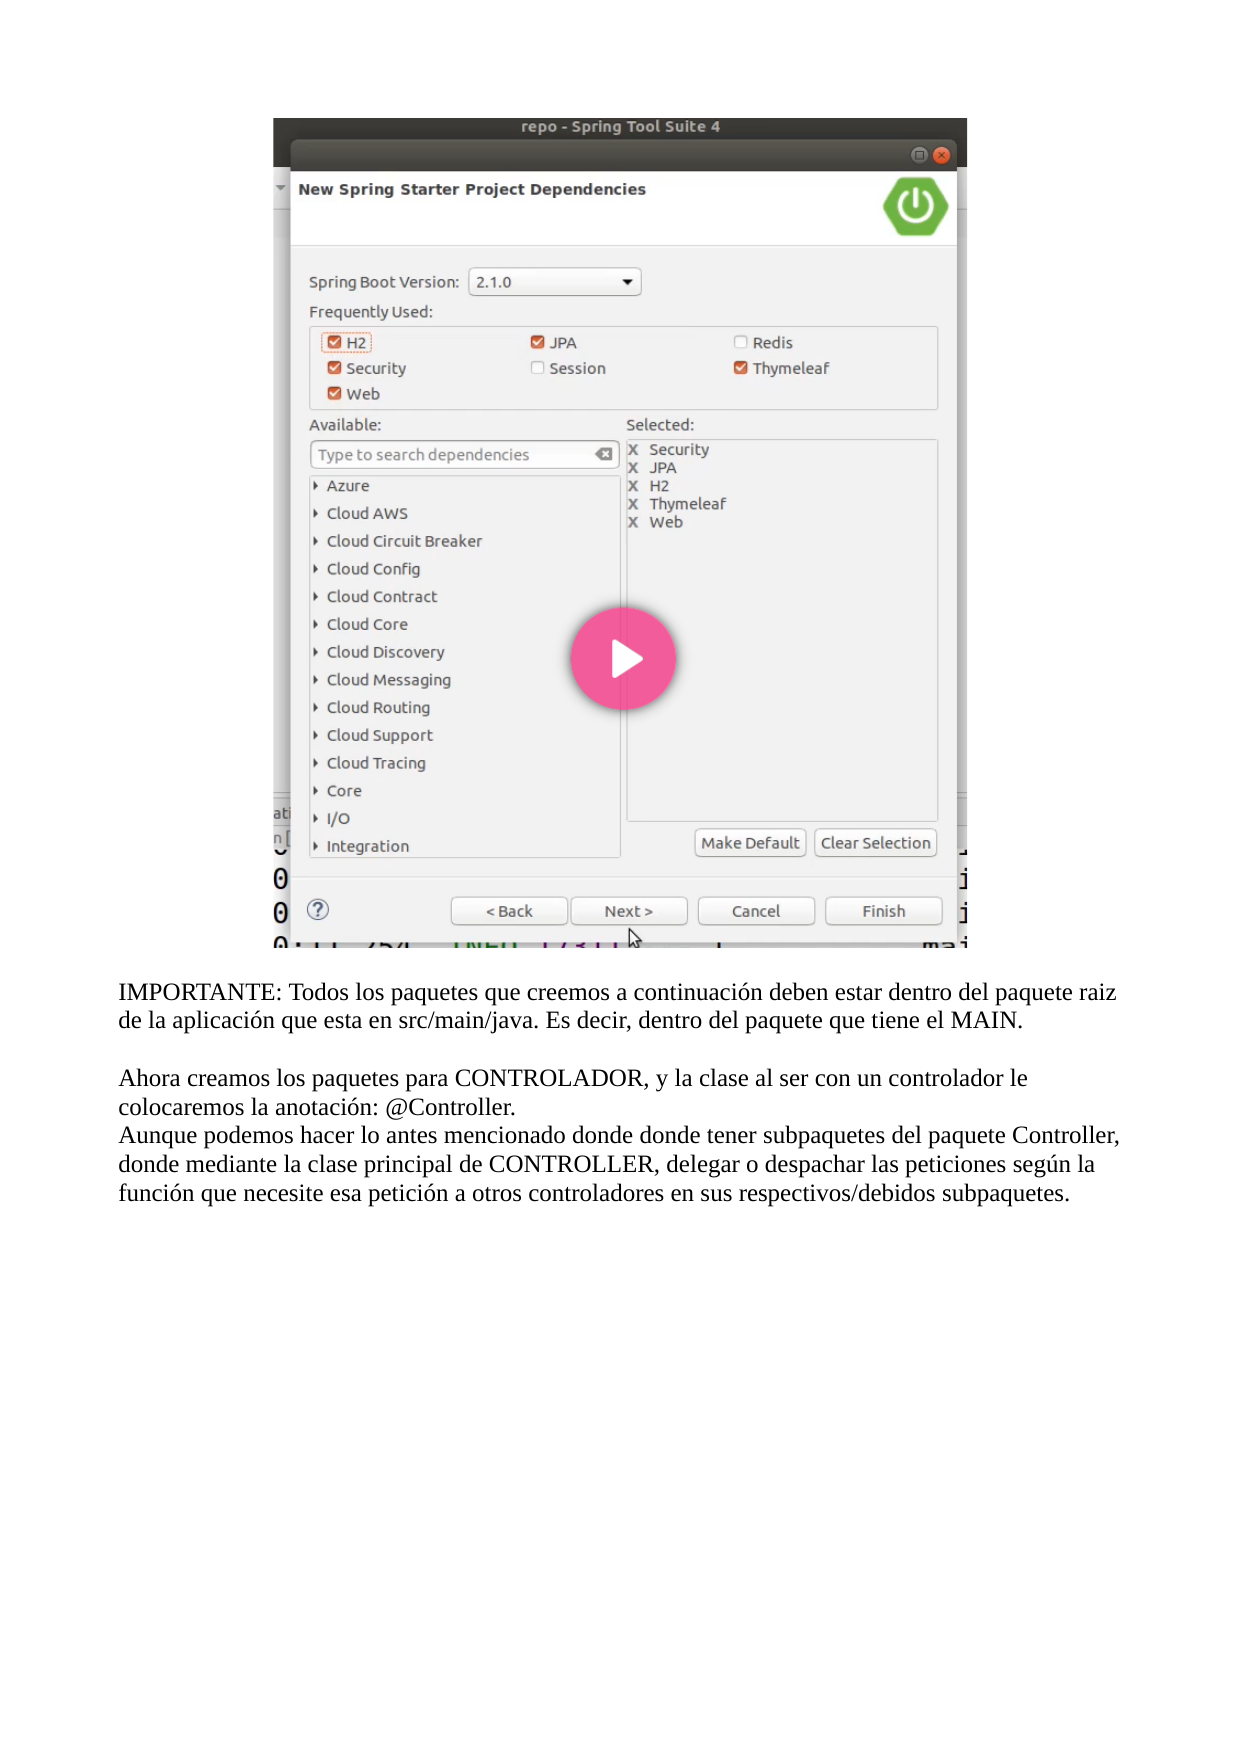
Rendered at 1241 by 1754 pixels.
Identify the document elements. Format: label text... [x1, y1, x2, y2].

text Ahora creamos los paquetes para CONTROLADOR, y la clase al ser con un controlador le colocaremos la anotación: @Controller. [118, 1063, 1122, 1120]
text Aunque podemos hacer lo antes mencionado donde donde tener subpaquetes del paquete Controller, donde mediante la clase principal de CONTROLLER, delegar o despachar las peticiones según la función que necesite esa petición a otros controladores en sus respectivos/debidos subpaquetes. [118, 1120, 1122, 1207]
text IMPORTANTE: Todos los paquetes que creemos a continuación deben estar dentro del paquete raiz de la aplicación que esta en src/main/java. Es decir, dentro del paquete que tiene el MAIN. [118, 977, 1122, 1034]
